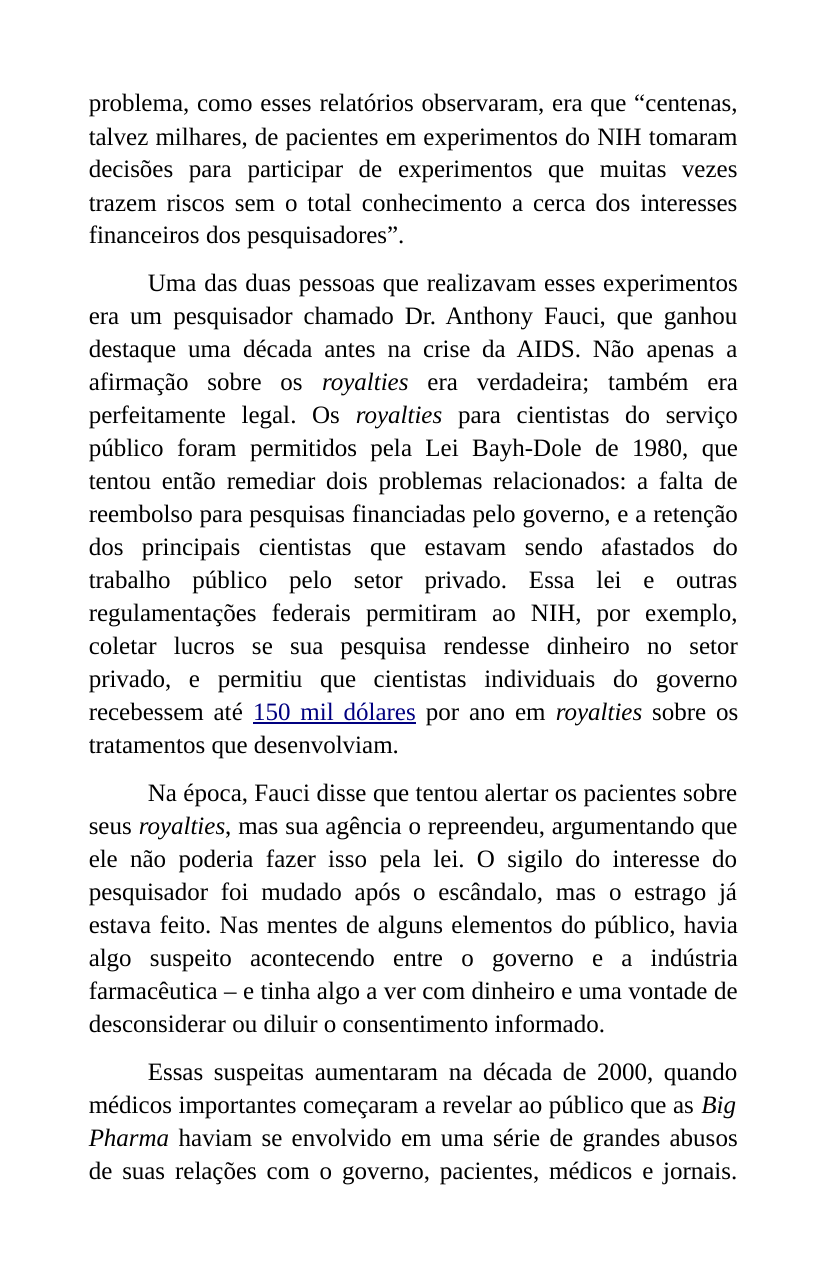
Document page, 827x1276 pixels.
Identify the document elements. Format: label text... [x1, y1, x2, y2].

text Na época, Fauci disse que tentou alertar os pacientes sobre seus royalties, mas sua agência o repreendeu, argumentando que ele não poderia fazer isso pela lei. O sigilo do interesse do pesquisador foi mudado após o escândalo, mas o estrago já estava feito. Nas mentes de alguns elementos do público, havia algo suspeito acontecendo entre o governo e a indústria farmacêutica – e tinha algo a ver com dinheiro e uma vontade de desconsiderar ou diluir o consentimento informado. [88, 778, 738, 1038]
text problema, como esses relatórios observaram, era que “centenas, talvez milhares, de pacientes em experimentos do NIH tomaram decisões para participar de experimentos que muitas vezes trazem riscos sem o total conhecimento a cerca dos interesses financeiros dos pesquisadores”. [88, 88, 738, 249]
text Uma das duas pessoas que realizavam esses experimentos era um pesquisador chamado Dr. Anthony Fauci, que ganhou destaque uma década antes na crise da AIDS. Não apenas a afirmação sobre os royalties era verdadeira; também era perfeitamente legal. Os royalties para cientistas do serviço público foram permitidos pela Lei Bayh-Dole de 1980, que tentou então remediar dois problemas relacionados: a falta de reembolso para pesquisas financiadas pelo governo, e a retenção dos principais cientistas que estavam sendo afastados do trabalho público pelo setor privado. Essa lei e outras regulamentações federais permitiram ao NIH, por exemplo, coletar lucros se sua pesquisa rendesse dinheiro no setor privado, e permitiu que cientistas individuais do governo recebessem até 150 mil dólares por ano em royalties sobre os tratamentos que desenvolviam. [88, 268, 738, 759]
text Essas suspeitas aumentaram na década de 2000, quando médicos importantes começaram a revelar ao público que as Big Pharma haviam se envolvido em uma série de grandes abusos de suas relações com o governo, pacientes, médicos e jornais. [88, 1057, 738, 1185]
